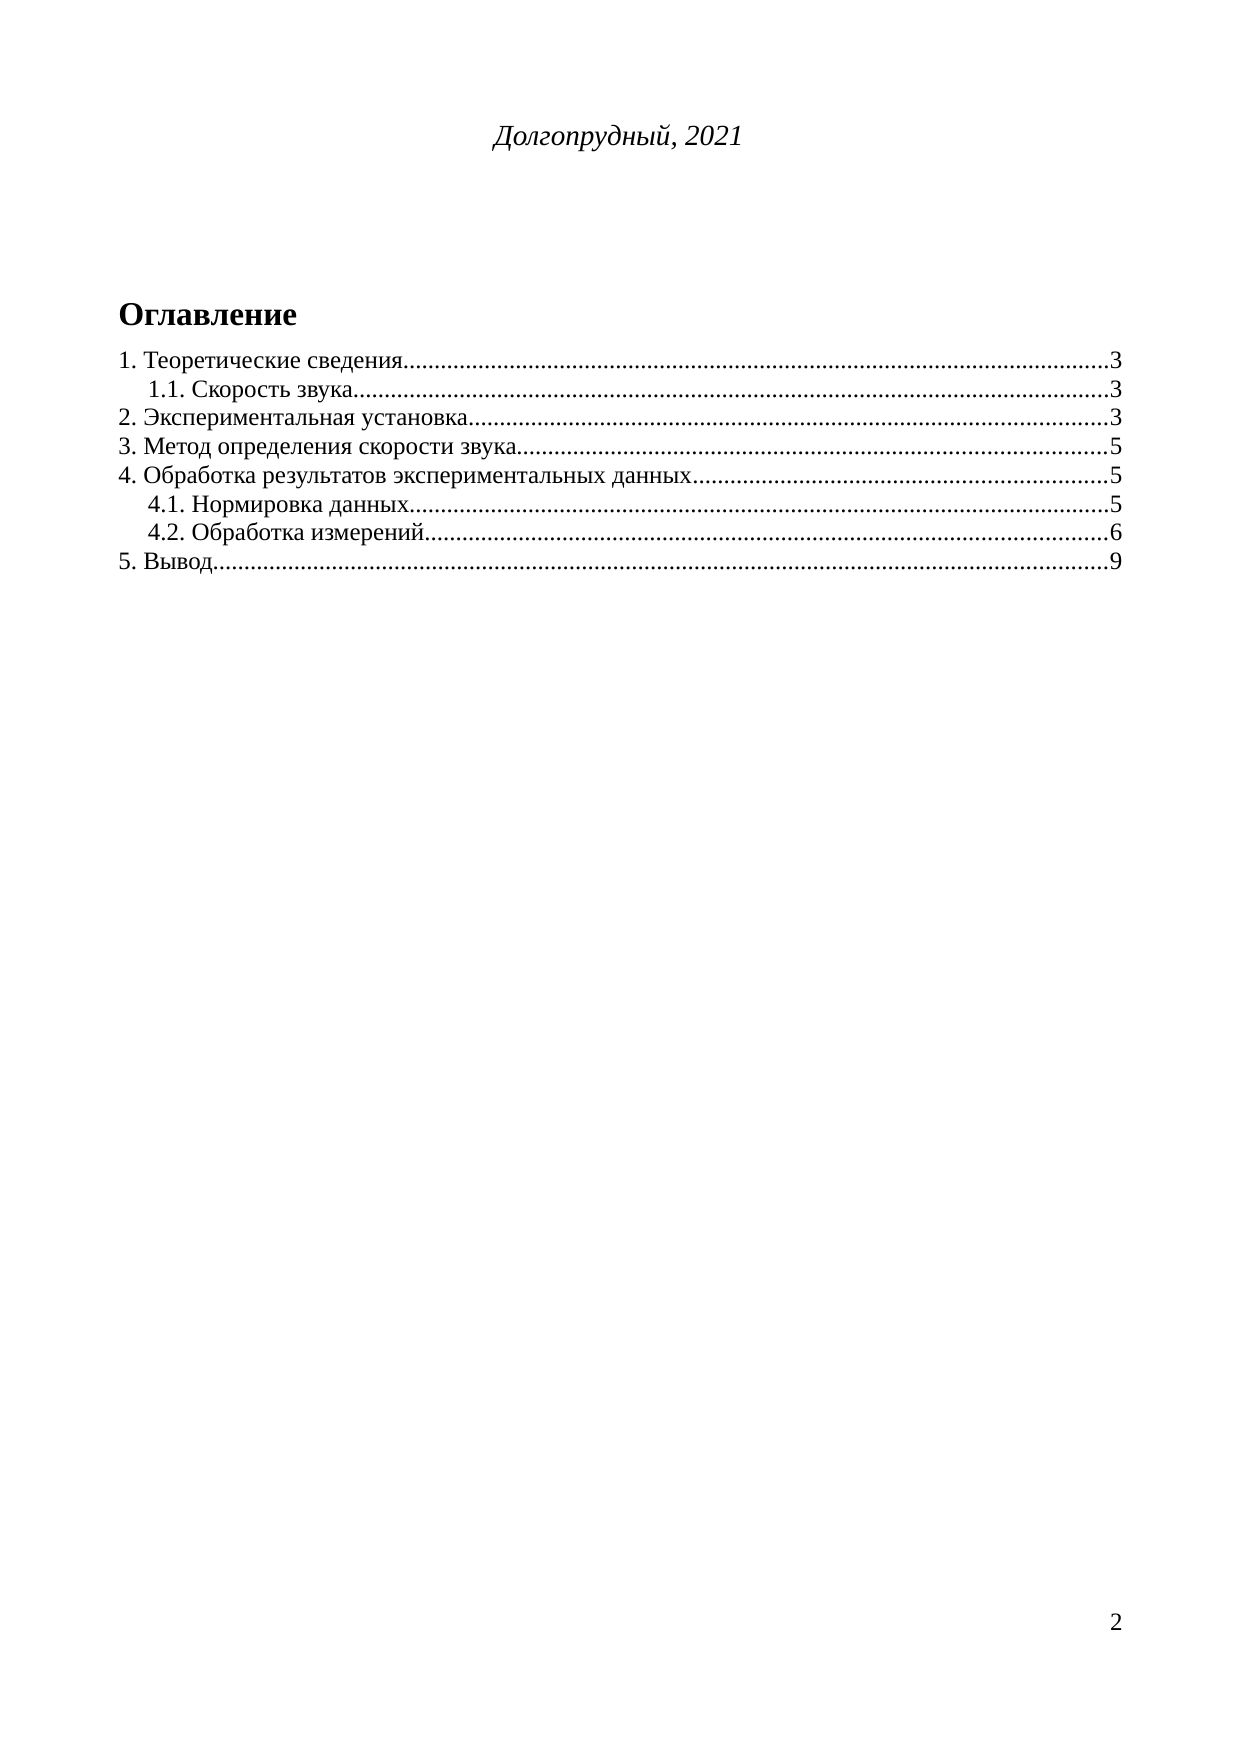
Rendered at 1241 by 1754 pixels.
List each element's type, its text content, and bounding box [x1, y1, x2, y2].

text 3. Метод определения скорости звука 5 [118, 431, 1122, 460]
text 4.1. Нормировка данных 5 [148, 489, 1122, 517]
subtitle Оглавление [118, 294, 1122, 332]
text 2. Экспериментальная установка 3 [118, 402, 1122, 431]
text 1.1. Скорость звука 3 [148, 374, 1122, 402]
text 4. Обработка результатов экспериментальных данных 5 [118, 460, 1122, 489]
text 1. Теоретические сведения 3 [118, 345, 1122, 374]
text 4.2. Обработка измерений 6 [148, 517, 1122, 546]
text Долгопрудный, 2021 [118, 118, 1122, 152]
text 5. Вывод 9 [118, 546, 1122, 575]
